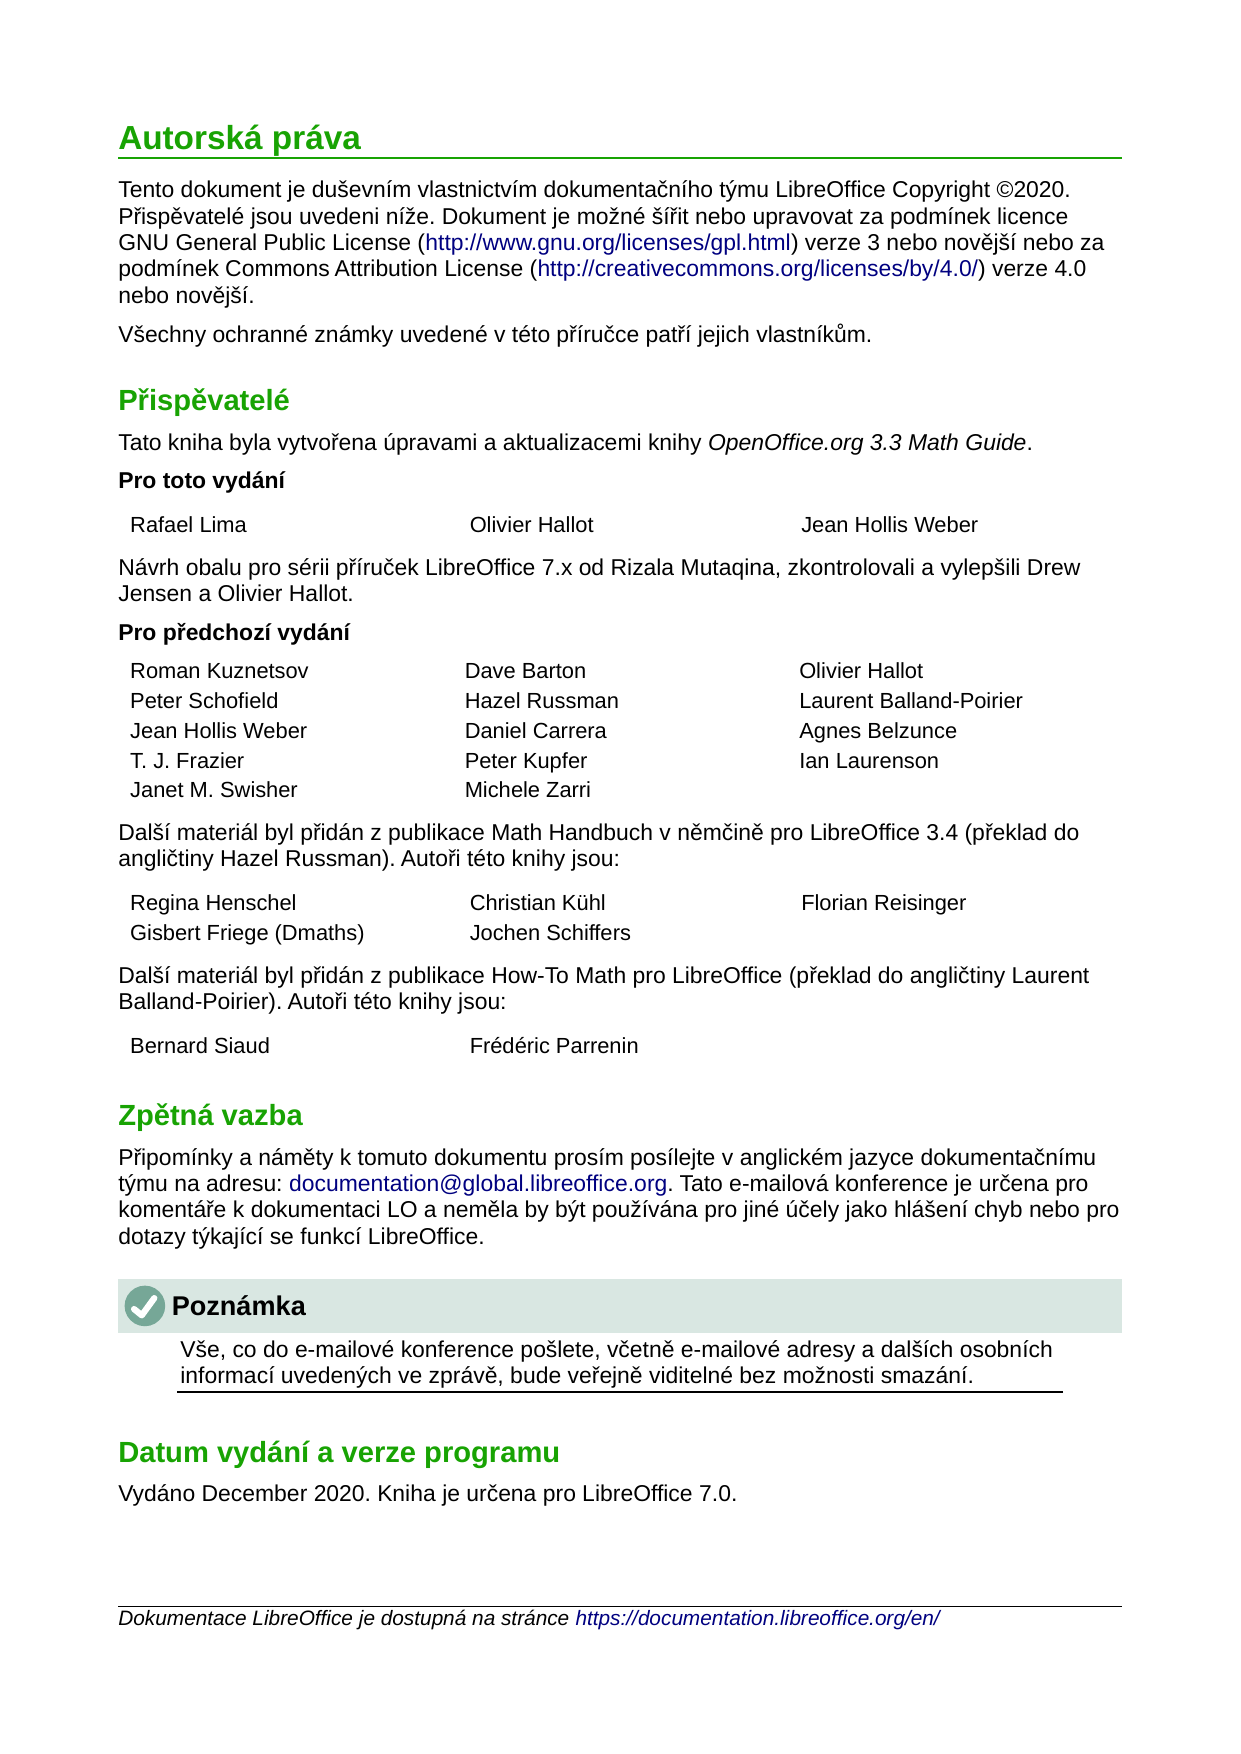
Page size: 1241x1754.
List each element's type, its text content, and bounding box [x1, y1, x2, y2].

text Připomínky a náměty k tomuto dokumentu prosím posílejte v anglickém jazyce dokumentačnímu týmu na adresu: documentation@global.libreoffice.org. Tato e-mailová konference je určena pro komentáře k dokumentaci LO a neměla by být používána pro jiné účely jako hlášení chyb nebo pro dotazy týkající se funkcí LibreOffice. [118, 1143, 1122, 1249]
table_cell Jean Hollis Weber [118, 718, 453, 747]
table_cell [788, 778, 1122, 807]
table_header Olivier Hallot [458, 512, 789, 542]
table_cell Janet M. Swisher [118, 778, 453, 807]
table_header Jean Hollis Weber [789, 512, 1122, 542]
table_cell Laurent Balland-Poirier [788, 688, 1122, 718]
table_header Dave Barton [453, 658, 787, 688]
text Vše, co do e-mailové konference pošlete, včetně e-mailové adresy a dalších osobních informací uvedených ve zprávě, bude veřejně viditelné bez možnosti smazání. [177, 1333, 1063, 1391]
table_cell Jochen Schiffers [458, 920, 789, 950]
text Všechny ochranné známky uvedené v této příručce patří jejich vlastníkům. [118, 321, 1122, 347]
table_header Frédéric Parrenin [458, 1033, 789, 1063]
table_cell Michele Zarri [453, 778, 787, 807]
table_header Regina Henschel [118, 890, 458, 920]
text Další materiál byl přidán z publikace Math Handbuch v němčině pro LibreOffice 3.4 (překlad do angličtiny Hazel Russman). Autoři této knihy jsou: [118, 819, 1122, 872]
subtitle Zpětná vazba [118, 1098, 1122, 1132]
table_cell Ian Laurenson [788, 748, 1122, 777]
table_cell [789, 920, 1122, 950]
text Tato kniha byla vytvořena úpravami a aktualizacemi knihy OpenOffice.org 3.3 Math Guide. [118, 428, 1122, 455]
table_cell Hazel Russman [453, 688, 787, 718]
table_cell Daniel Carrera [453, 718, 787, 747]
subtitle Datum vydání a verze programu [118, 1435, 1122, 1468]
subtitle Přispěvatelé [118, 383, 1122, 417]
table_header Rafael Lima [118, 512, 458, 542]
text Pro předchozí vydání [118, 619, 1122, 645]
text Pro toto vydání [118, 467, 1122, 494]
table_cell Gisbert Friege (Dmaths) [118, 920, 458, 950]
text Vydáno prosinec 2020. Kniha je určena pro LibreOffice 7.0. [118, 1480, 1122, 1506]
table_header Olivier Hallot [788, 658, 1122, 688]
table_cell Peter Schofield [118, 688, 453, 718]
table_cell T. J. Frazier [118, 748, 453, 777]
table_cell Peter Kupfer [453, 748, 787, 777]
text Tento dokument je duševním vlastnictvím dokumentačního týmu LibreOffice Copyright ©2020. Přispěvatelé jsou uvedeni níže. Dokument je možné šířit nebo upravovat za podmínek licence GNU General Public License (http://www.gnu.org/licenses/gpl.html) verze 3 nebo novější nebo za podmínek Commons Attribution License (http://creativecommons.org/licenses/by/4.0/) verze 4.0 nebo novější. [118, 176, 1122, 308]
text Další materiál byl přidán z publikace How-To Math pro LibreOffice (překlad do angličtiny Laurent Balland-Poirier). Autoři této knihy jsou: [118, 962, 1122, 1014]
table_header [789, 1033, 1122, 1063]
table_header Christian Kühl [458, 890, 789, 920]
text Návrh obalu pro sérii příruček LibreOffice 7.x od Rizala Mutaqina, zkontrolovali a vylepšili Drew Jensen a Olivier Hallot. [118, 554, 1122, 606]
table_cell Agnes Belzunce [788, 718, 1122, 747]
subtitle Autorská práva [118, 118, 1122, 157]
table_header Roman Kuznetsov [118, 658, 453, 688]
table_header Bernard Siaud [118, 1033, 458, 1063]
subtitle Poznámka [118, 1279, 1122, 1333]
table_header Florian Reisinger [789, 890, 1122, 920]
